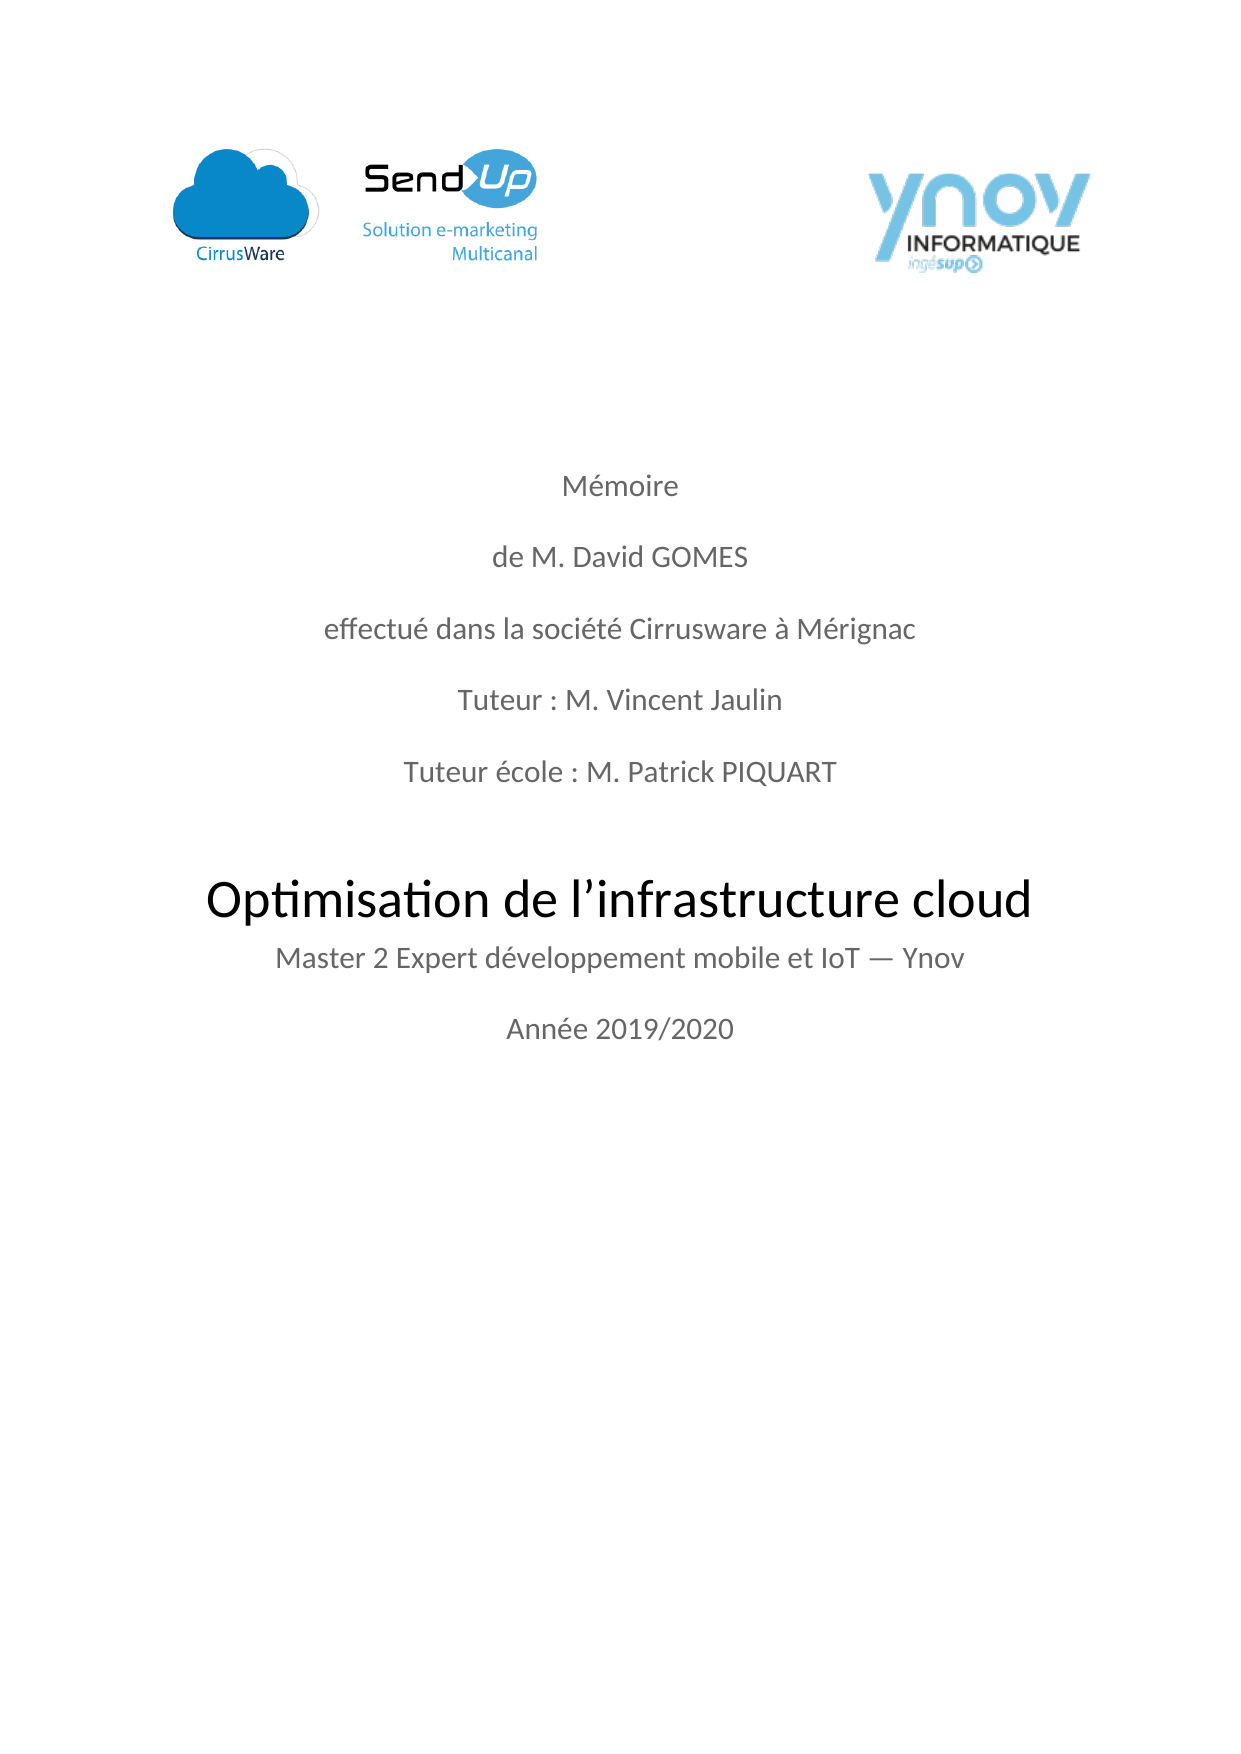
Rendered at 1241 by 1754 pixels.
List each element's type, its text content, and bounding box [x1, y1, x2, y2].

subtitle Tuteur école : M. Patrick PIQUART [150, 752, 1090, 790]
picture [150, 138, 579, 273]
subtitle effectué dans la société Cirrusware à Mérignac [150, 609, 1090, 647]
subtitle Master 2 Expert développement mobile et IoT — Ynov [150, 938, 1090, 976]
picture [861, 165, 1094, 273]
subtitle Mémoire [150, 466, 1090, 504]
subtitle de M. David GOMES [150, 537, 1090, 576]
subtitle Année 2019/2020 [150, 1009, 1090, 1047]
subtitle Tuteur : M. Vincent Jaulin [150, 680, 1090, 718]
title Optimisation de l’infrastructure cloud [150, 865, 1090, 931]
